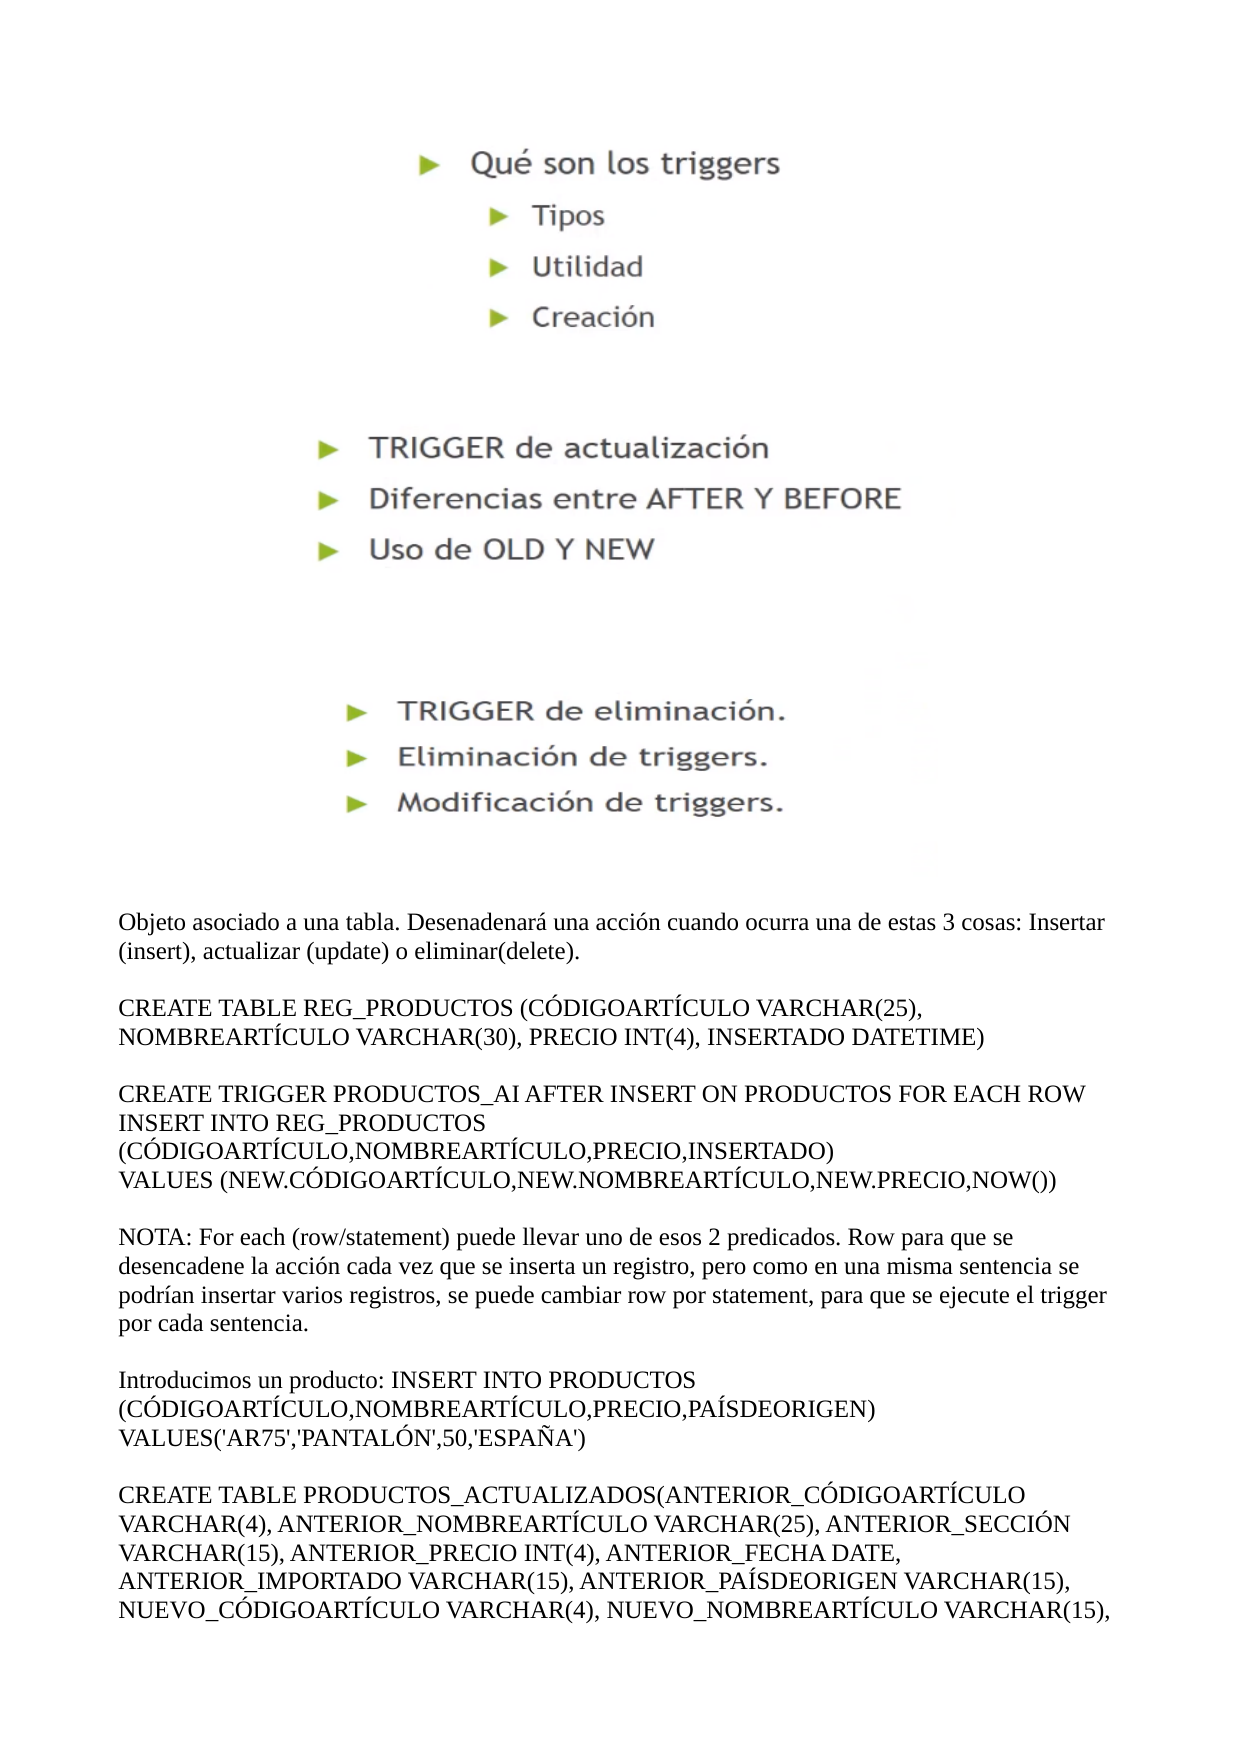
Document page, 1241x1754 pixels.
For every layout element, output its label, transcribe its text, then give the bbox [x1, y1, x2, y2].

picture [302, 651, 938, 879]
text VALUES (NEW.CÓDIGOARTÍCULO,NEW.NOMBREARTÍCULO,NEW.PRECIO,NOW()) [118, 1165, 1122, 1194]
text CREATE TABLE PRODUCTOS_ACTUALIZADOS(ANTERIOR_CÓDIGOARTÍCULO VARCHAR(4), ANTERIOR_NOMBREARTÍCULO VARCHAR(25), ANTERIOR_SECCIÓN VARCHAR(15), ANTERIOR_PRECIO INT(4), ANTERIOR_FECHA DATE, ANTERIOR_IMPORTADO VARCHAR(15), ANTERIOR_PAÍSDEORIGEN VARCHAR(15), NUEVO_CÓDIGOARTÍCULO VARCHAR(4), NUEVO_NOMBREARTÍCULO VARCHAR(15), [118, 1480, 1122, 1624]
picture [383, 118, 858, 372]
picture [284, 400, 956, 624]
text CREATE TABLE REG_PRODUCTOS (CÓDIGOARTÍCULO VARCHAR(25), NOMBREARTÍCULO VARCHAR(30), PRECIO INT(4), INSERTADO DATETIME) [118, 993, 1122, 1051]
text Objeto asociado a una tabla. Desenadenará una acción cuando ocurra una de estas 3 cosas: Insertar (insert), actualizar (update) o eliminar(delete). [118, 907, 1122, 965]
text CREATE TRIGGER PRODUCTOS_AI AFTER INSERT ON PRODUCTOS FOR EACH ROW INSERT INTO REG_PRODUCTOS (CÓDIGOARTÍCULO,NOMBREARTÍCULO,PRECIO,INSERTADO) [118, 1079, 1122, 1165]
text NOTA: For each (row/statement) puede llevar uno de esos 2 predicados. Row para que se desencadene la acción cada vez que se inserta un registro, pero como en una misma sentencia se podrían insertar varios registros, se puede cambiar row por statement, para que se ejecute el trigger por cada sentencia. [118, 1222, 1122, 1337]
text Introducimos un producto: INSERT INTO PRODUCTOS (CÓDIGOARTÍCULO,NOMBREARTÍCULO,PRECIO,PAÍSDEORIGEN) VALUES('AR75','PANTALÓN',50,'ESPAÑA') [118, 1366, 1122, 1452]
